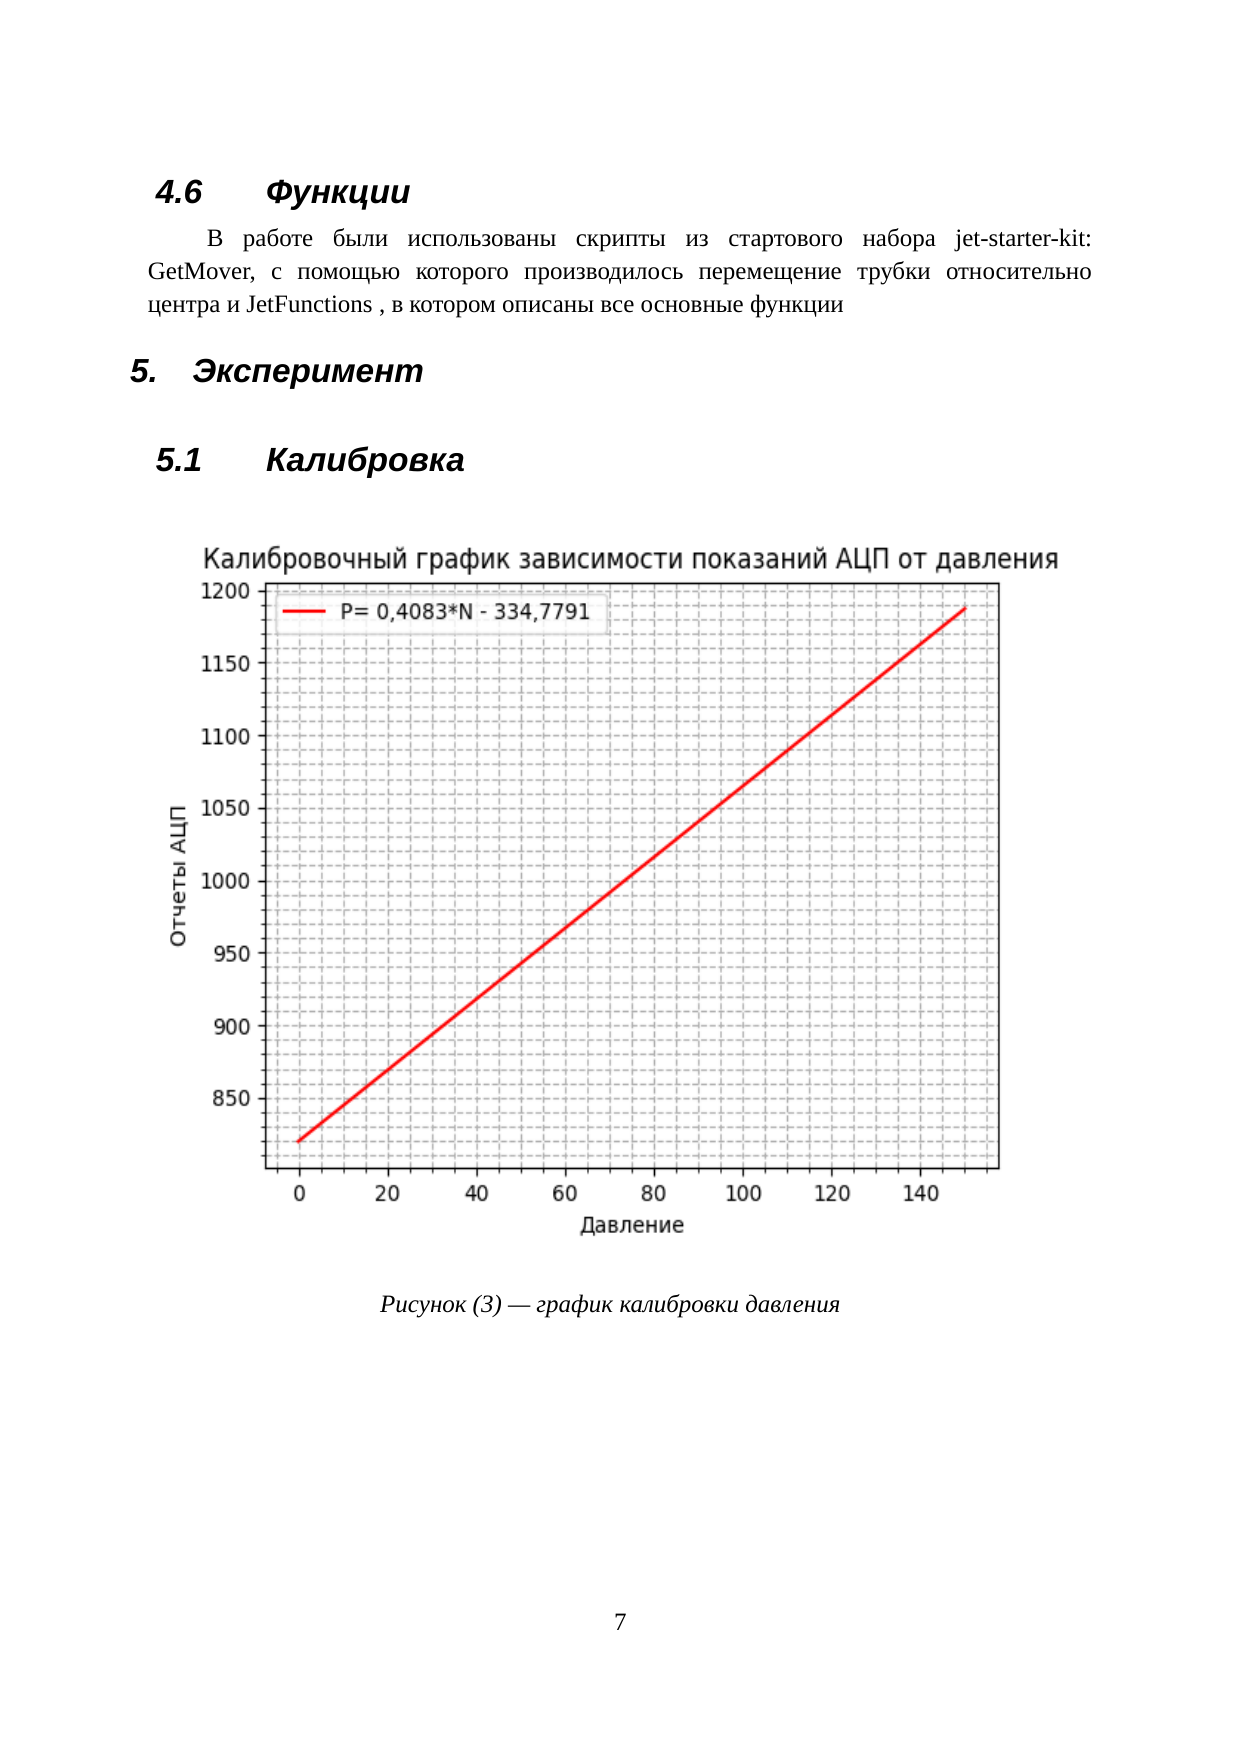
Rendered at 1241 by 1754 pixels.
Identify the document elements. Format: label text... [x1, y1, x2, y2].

subtitle Функции [156, 172, 1122, 210]
text Рисунок (3) — график калибровки давления [130, 1289, 1093, 1317]
text В работе были использованы скрипты из стартового набора jet-starter-kit: GetMover, с помощью которого производилось перемещение трубки относительно центра и JetFunctions , в котором описаны все основные функции [148, 223, 1093, 317]
subtitle Калибровка [156, 440, 1122, 479]
picture [147, 491, 1093, 1252]
subtitle Эксперимент [130, 351, 1122, 390]
